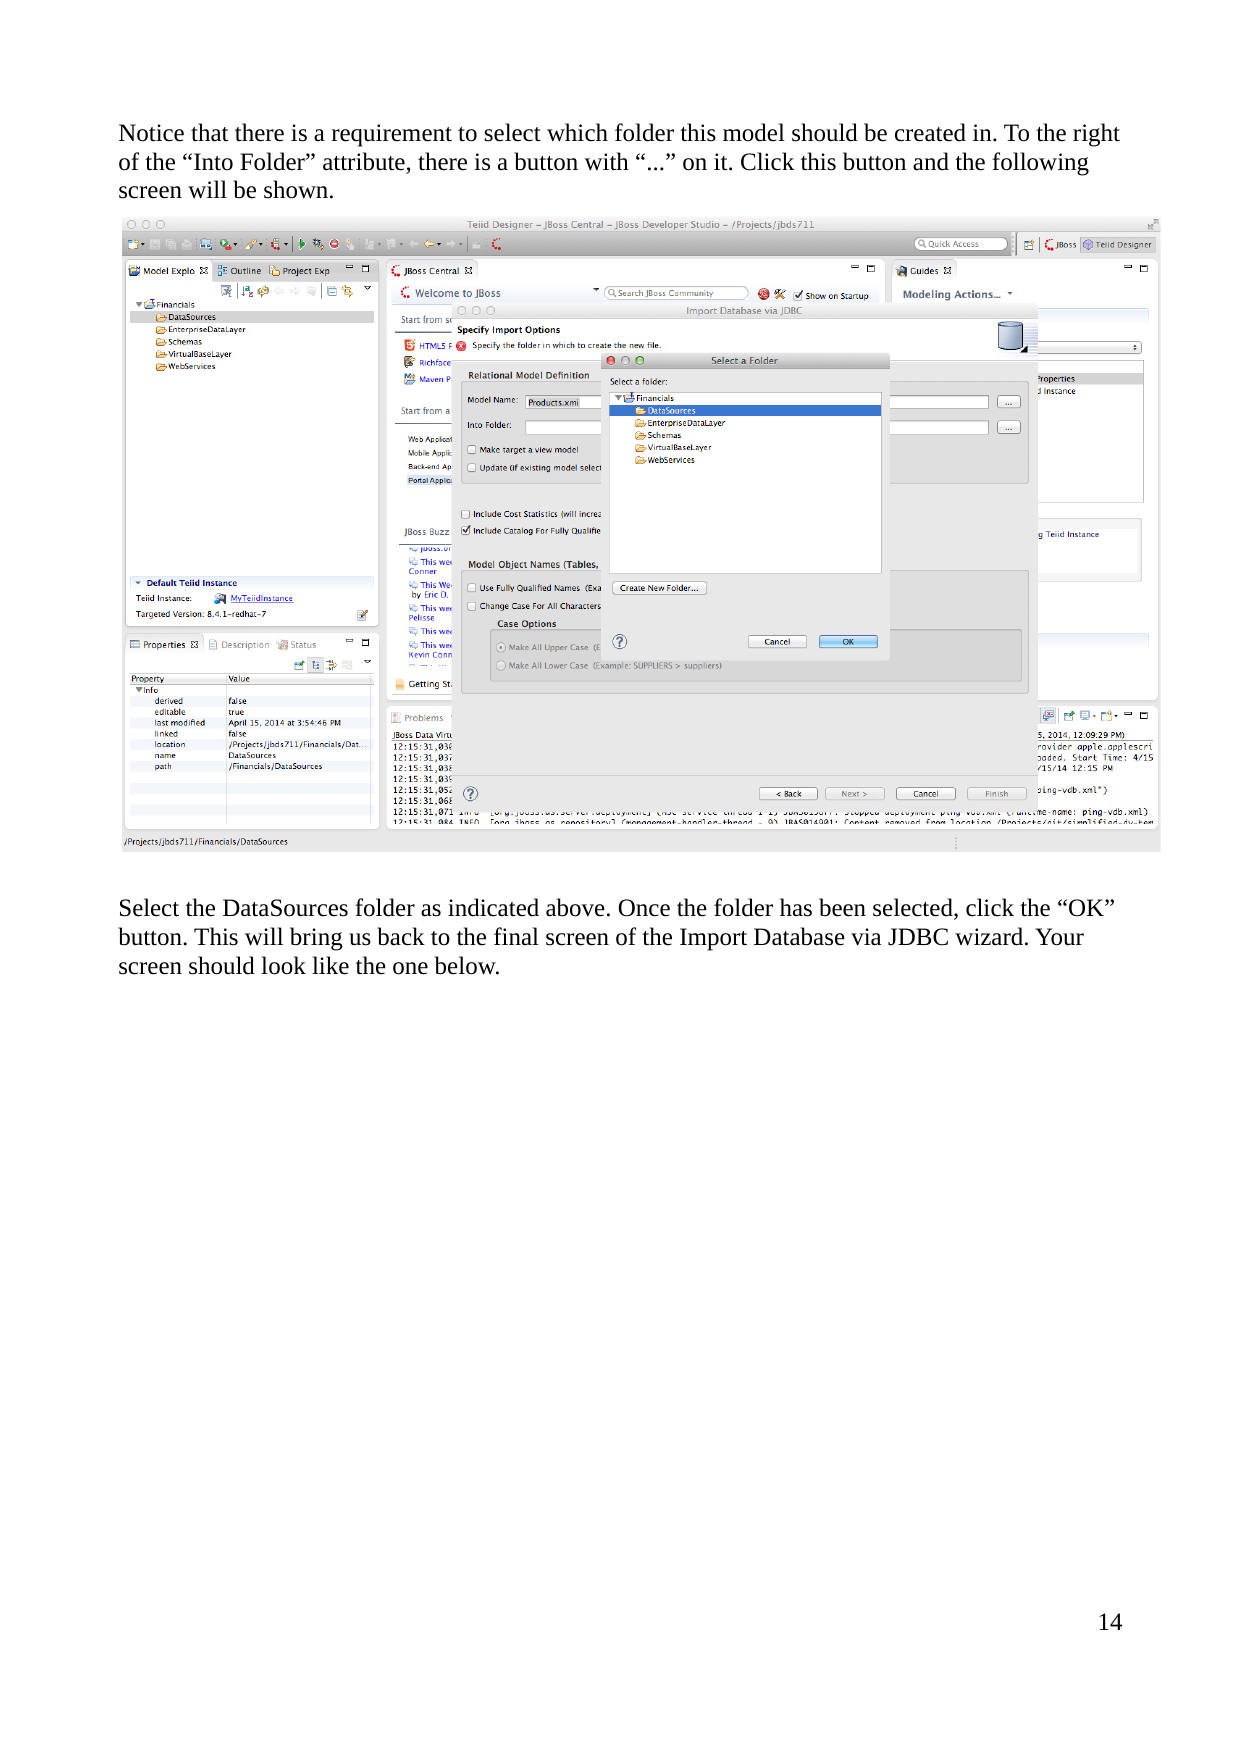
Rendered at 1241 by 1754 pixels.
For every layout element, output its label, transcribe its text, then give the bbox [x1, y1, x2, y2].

picture [122, 216, 1161, 852]
text Notice that there is a requirement to select which folder this model should be created in. To the right of the “Into Folder” attribute, there is a button with “...” on it. Click this button and the following screen will be shown. [118, 118, 1122, 204]
text Select the DataSources folder as indicated above. Once the folder has been selected, click the “OK” button. This will bring us back to the final screen of the Import Database via JDBC wizard. Your screen should look like the one below. [118, 893, 1122, 979]
